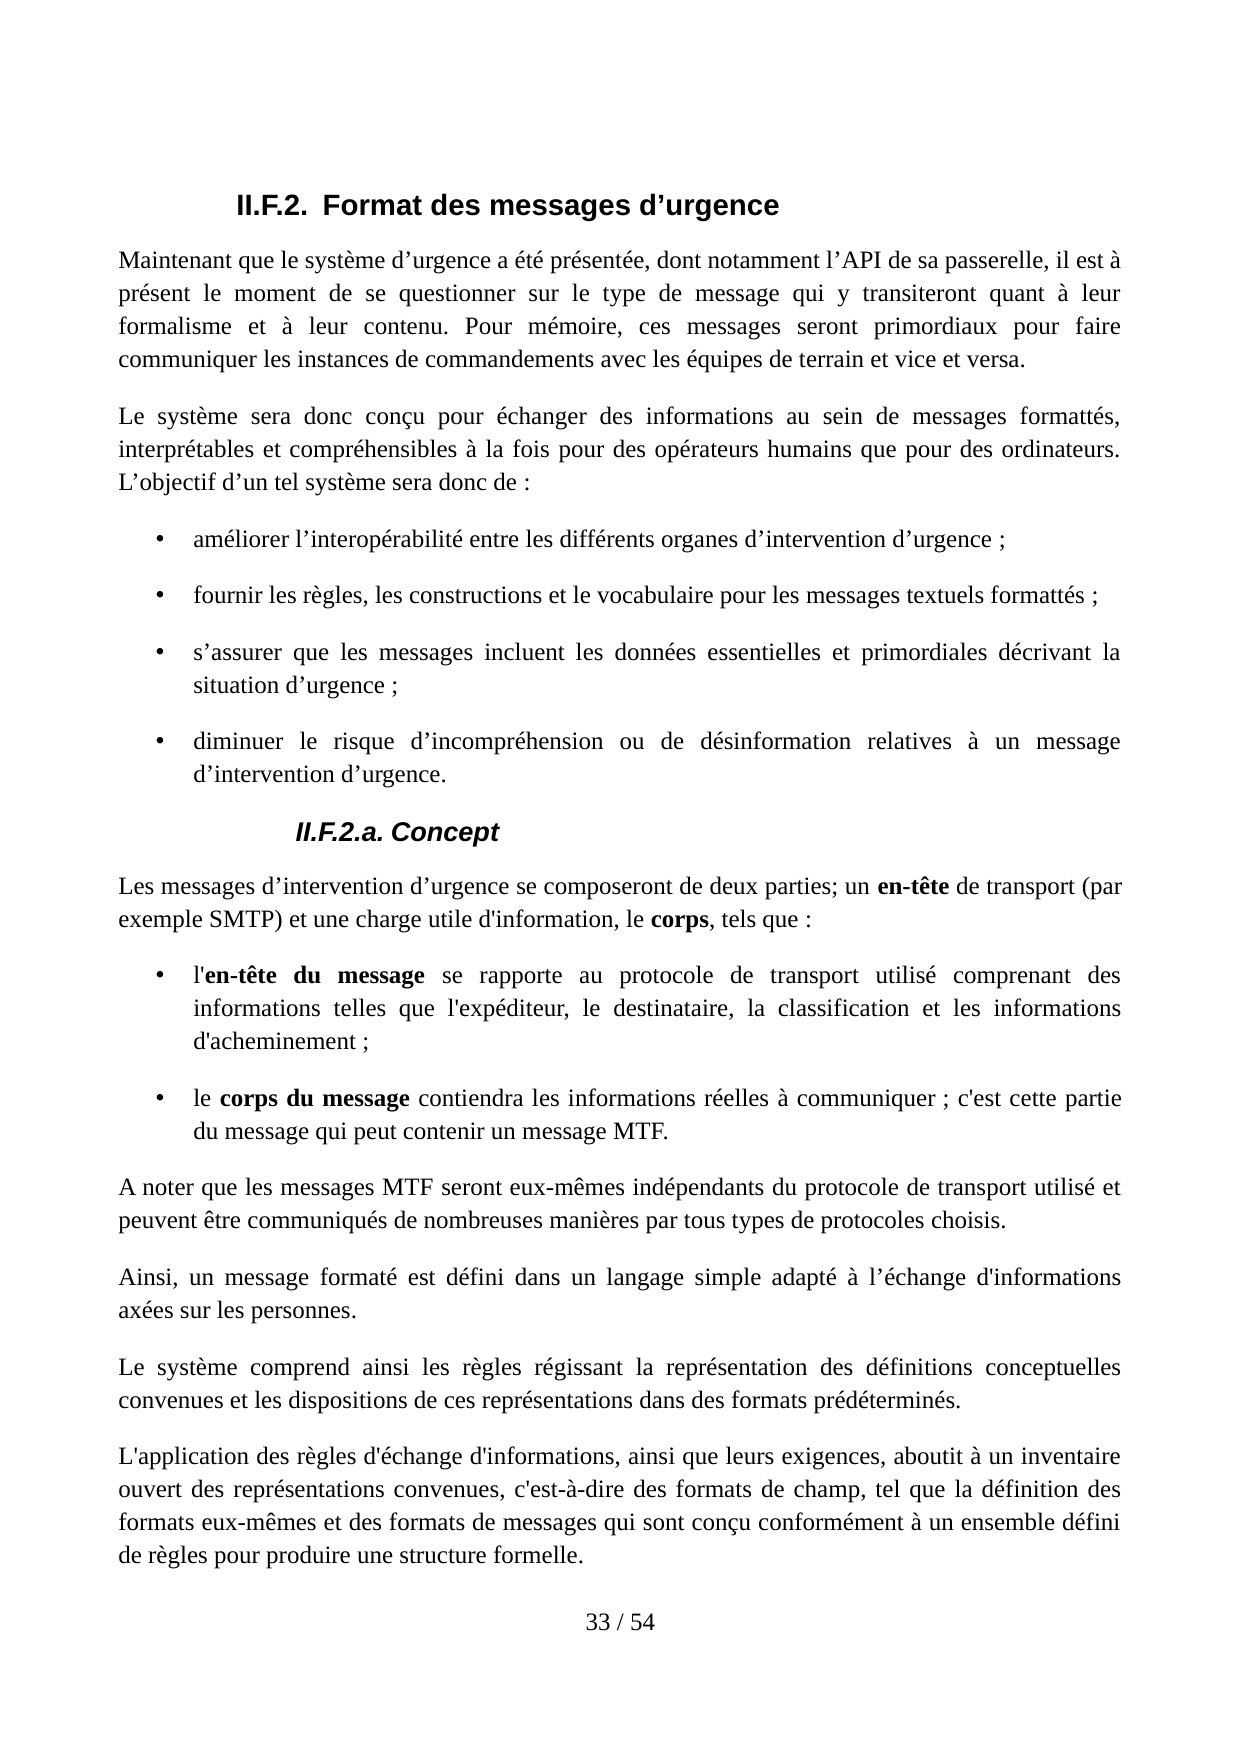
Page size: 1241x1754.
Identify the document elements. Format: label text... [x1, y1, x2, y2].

text Le système sera donc conçu pour échanger des informations au sein de messages formattés, interprétables et compréhensibles à la fois pour des opérateurs humains que pour des ordinateurs. L’objectif d’un tel système sera donc de : [118, 401, 1122, 496]
list s’assurer que les messages incluent les données essentielles et primordiales décrivant la situation d’urgence ; [156, 637, 1122, 698]
text Les messages d’intervention d’urgence se composeront de deux parties; un en-tête de transport (par exemple SMTP) et une charge utile d'information, le corps, tels que : [118, 871, 1122, 932]
subtitle Format des messages d’urgence [118, 188, 1122, 222]
list l'en-tête du message se rapporte au protocole de transport utilisé comprenant des informations telles que l'expéditeur, le destinataire, la classification et les informations d'acheminement ; [156, 960, 1122, 1055]
text Le système comprend ainsi les règles régissant la représentation des définitions conceptuelles convenues et les dispositions de ces représentations dans des formats prédéterminés. [118, 1352, 1122, 1413]
subtitle Concept [118, 816, 1122, 847]
list améliorer l’interopérabilité entre les différents organes d’intervention d’urgence ; [156, 524, 1122, 552]
list le corps du message contiendra les informations réelles à communiquer ; c'est cette partie du message qui peut contenir un message MTF. [156, 1083, 1122, 1145]
list fournir les règles, les constructions et le vocabulaire pour les messages textuels formattés ; [156, 580, 1122, 609]
text L'application des règles d'échange d'informations, ainsi que leurs exigences, aboutit à un inventaire ouvert des représentations convenues, c'est-à-dire des formats de champ, tel que la définition des formats eux-mêmes et des formats de messages qui sont conçu conformément à un ensemble défini de règles pour produire une structure formelle. [118, 1441, 1122, 1569]
text A noter que les messages MTF seront eux-mêmes indépendants du protocole de transport utilisé et peuvent être communiqués de nombreuses manières par tous types de protocoles choisis. [118, 1172, 1122, 1234]
list diminuer le risque d’incompréhension ou de désinformation relatives à un message d’intervention d’urgence. [156, 726, 1122, 788]
text Ainsi, un message formaté est défini dans un langage simple adapté à l’échange d'informations axées sur les personnes. [118, 1262, 1122, 1324]
text Maintenant que le système d’urgence a été présentée, dont notamment l’API de sa passerelle, il est à présent le moment de se questionner sur le type de message qui y transiteront quant à leur formalisme et à leur contenu. Pour mémoire, ces messages seront primordiaux pour faire communiquer les instances de commandements avec les équipes de terrain et vice et versa. [118, 245, 1122, 373]
